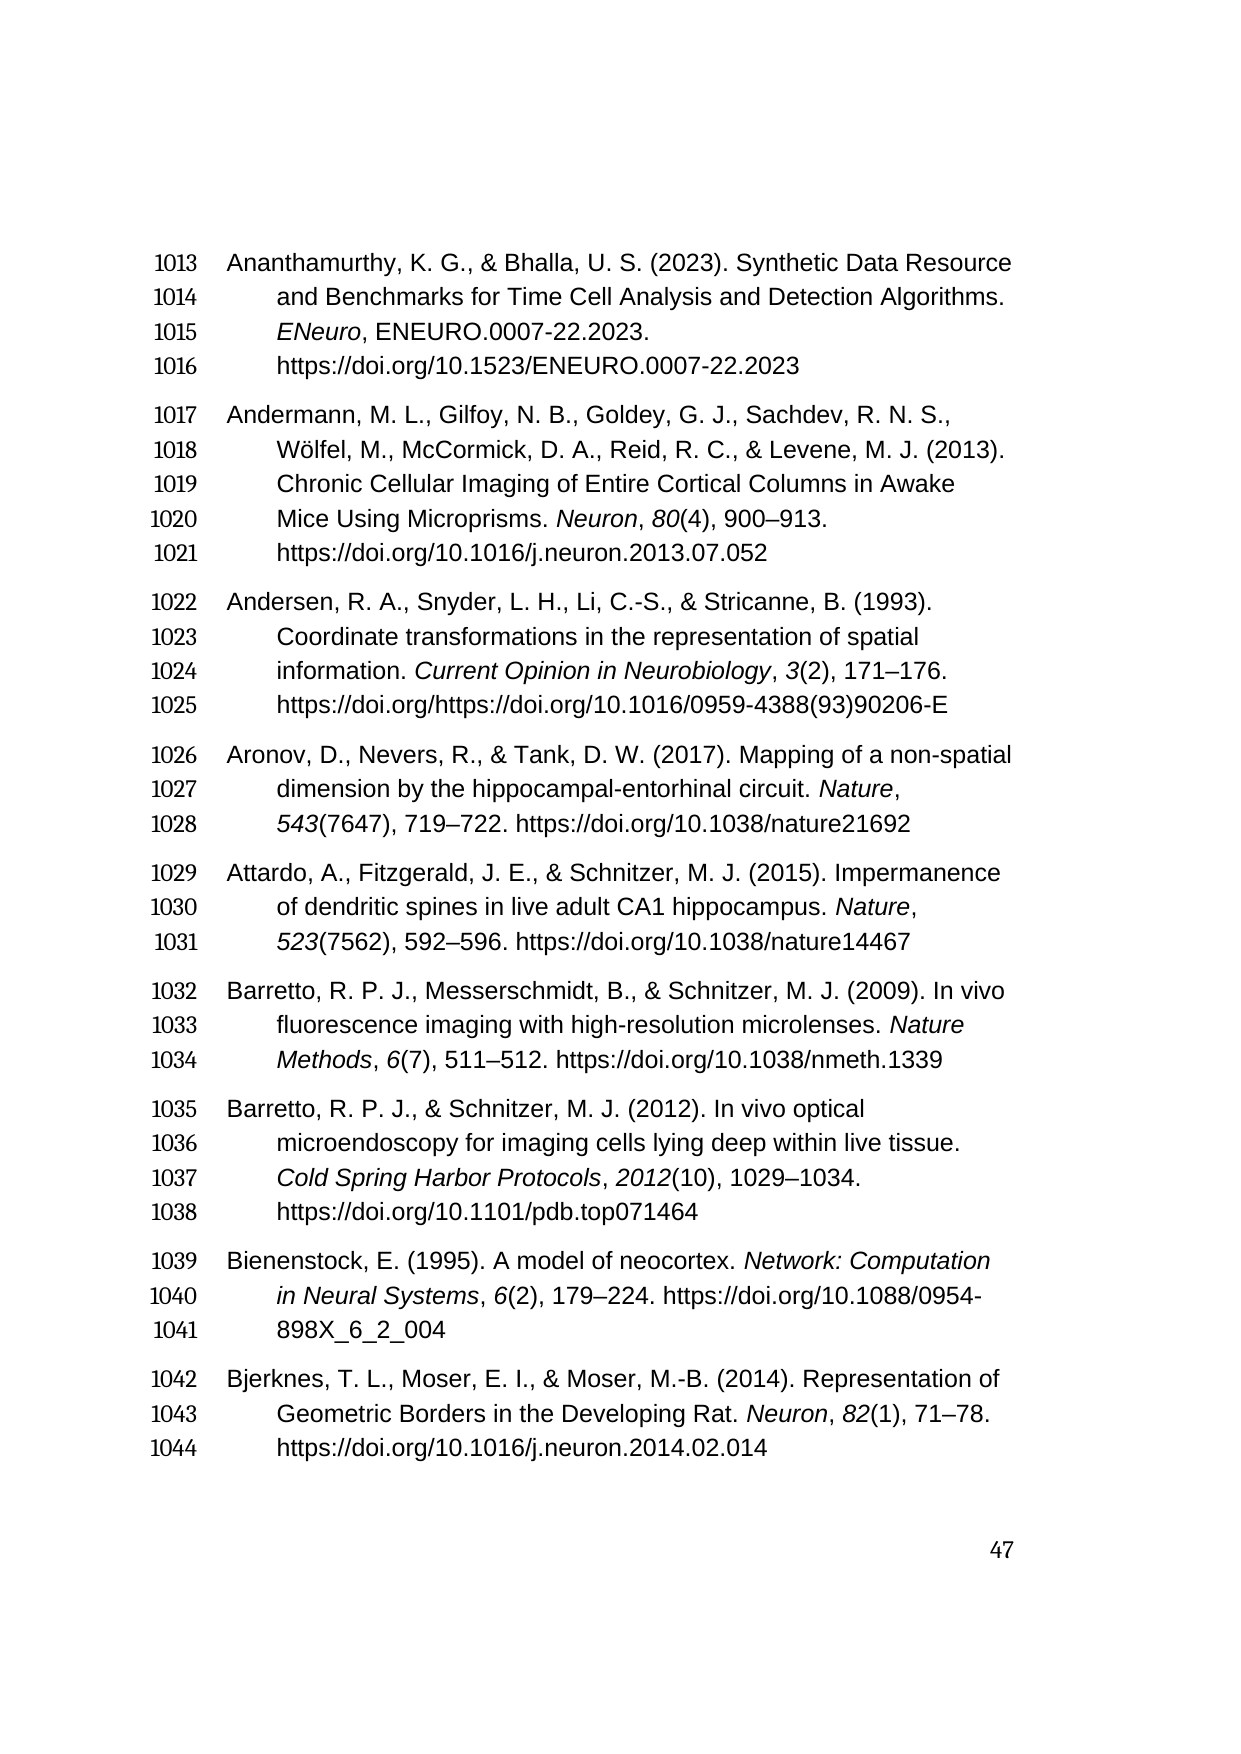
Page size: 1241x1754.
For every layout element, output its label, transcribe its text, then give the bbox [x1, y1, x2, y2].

text Attardo, A., Fitzgerald, J. E., & Schnitzer, M. J. (2015). Impermanence of dendritic spines in live adult CA1 hippocampus. Nature, 523(7562), 592–596. https://doi.org/10.1038/nature14467 [226, 858, 1014, 955]
text Andermann, M. L., Gilfoy, N. B., Goldey, G. J., Sachdev, R. N. S., Wölfel, M., McCormick, D. A., Reid, R. C., & Levene, M. J. (2013). Chronic Cellular Imaging of Entire Cortical Columns in Awake Mice Using Microprisms. Neuron, 80(4), 900–913. https://doi.org/10.1016/j.neuron.2013.07.052 [226, 400, 1014, 567]
text Bjerknes, T. L., Moser, E. I., & Moser, M.-B. (2014). Representation of Geometric Borders in the Developing Rat. Neuron, 82(1), 71–78. https://doi.org/10.1016/j.neuron.2014.02.014 [226, 1364, 1014, 1462]
text Ananthamurthy, K. G., & Bhalla, U. S. (2023). Synthetic Data Resource and Benchmarks for Time Cell Analysis and Detection Algorithms. ENeuro, ENEURO.0007-22.2023. https://doi.org/10.1523/ENEURO.0007-22.2023 [226, 248, 1014, 380]
text Barretto, R. P. J., & Schnitzer, M. J. (2012). In vivo optical microendoscopy for imaging cells lying deep within live tissue. Cold Spring Harbor Protocols, 2012(10), 1029–1034. https://doi.org/10.1101/pdb.top071464 [226, 1094, 1014, 1226]
text Bienenstock, E. (1995). A model of neocortex. Network: Computation in Neural Systems, 6(2), 179–224. https://doi.org/10.1088/0954-898X_6_2_004 [226, 1246, 1014, 1344]
text Andersen, R. A., Snyder, L. H., Li, C.-S., & Stricanne, B. (1993). Coordinate transformations in the representation of spatial information. Current Opinion in Neurobiology, 3(2), 171–176. https://doi.org/https://doi.org/10.1016/0959-4388(93)90206-E [226, 587, 1014, 719]
text Barretto, R. P. J., Messerschmidt, B., & Schnitzer, M. J. (2009). In vivo fluorescence imaging with high-resolution microlenses. Nature Methods, 6(7), 511–512. https://doi.org/10.1038/nmeth.1339 [226, 976, 1014, 1073]
text Aronov, D., Nevers, R., & Tank, D. W. (2017). Mapping of a non-spatial dimension by the hippocampal-entorhinal circuit. Nature, 543(7647), 719–722. https://doi.org/10.1038/nature21692 [226, 739, 1014, 837]
